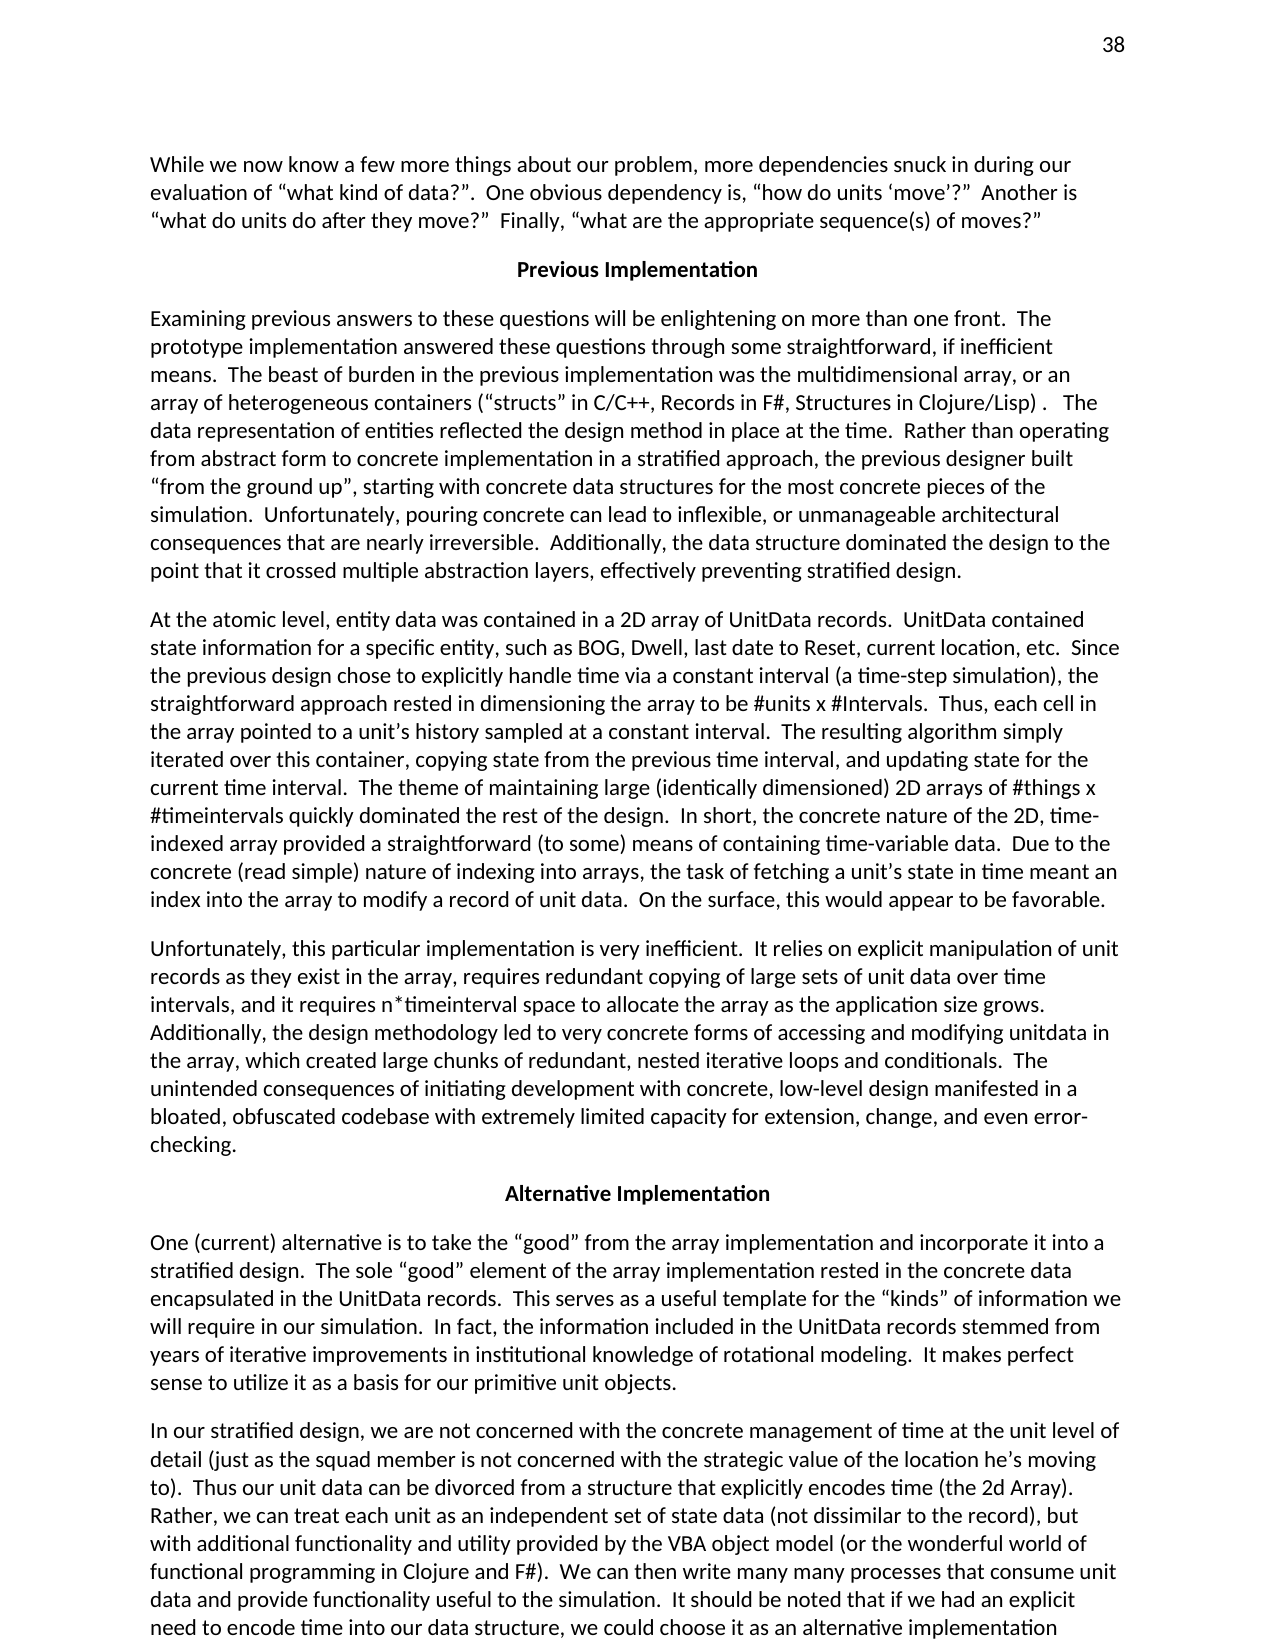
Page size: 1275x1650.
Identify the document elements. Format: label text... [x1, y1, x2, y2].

text Unfortunately, this particular implementation is very inefficient. It relies on explicit manipulation of unit records as they exist in the array, requires redundant copying of large sets of unit data over time intervals, and it requires n*timeinterval space to allocate the array as the application size grows. Additionally, the design methodology led to very concrete forms of accessing and modifying unitdata in the array, which created large chunks of redundant, nested iterative loops and conditionals. The unintended consequences of initiating development with concrete, low-level design manifested in a bloated, obfuscated codebase with extremely limited capacity for extension, change, and even error-checking. [150, 934, 1125, 1158]
text Examining previous answers to these questions will be enlightening on more than one front. The prototype implementation answered these questions through some straightforward, if inefficient means. The beast of burden in the previous implementation was the multidimensional array, or an array of heterogeneous containers (“structs” in C/C++, Records in F#, Structures in Clojure/Lisp) . The data representation of entities reflected the design method in place at the time. Rather than operating from abstract form to concrete implementation in a stratified approach, the previous designer built “from the ground up”, starting with concrete data structures for the most concrete pieces of the simulation. Unfortunately, pouring concrete can lead to inflexible, or unmanageable architectural consequences that are nearly irreversible. Additionally, the data structure dominated the design to the point that it crossed multiple abstraction layers, effectively preventing stratified design. [150, 304, 1125, 584]
text While we now know a few more things about our problem, more dependencies snuck in during our evaluation of “what kind of data?”. One obvious dependency is, “how do units ‘move’?” Another is “what do units do after they move?” Finally, “what are the appropriate sequence(s) of moves?” [150, 150, 1125, 234]
text Previous Implementation [150, 255, 1125, 283]
text One (current) alternative is to take the “good” from the array implementation and incorporate it into a stratified design. The sole “good” element of the array implementation rested in the concrete data encapsulated in the UnitData records. This serves as a useful template for the “kinds” of information we will require in our simulation. In fact, the information included in the UnitData records stemmed from years of iterative improvements in institutional knowledge of rotational modeling. It makes perfect sense to utilize it as a basis for our primitive unit objects. [150, 1228, 1125, 1396]
text At the atomic level, entity data was contained in a 2D array of UnitData records. UnitData contained state information for a specific entity, such as BOG, Dwell, last date to Reset, current location, etc. Since the previous design chose to explicitly handle time via a constant interval (a time-step simulation), the straightforward approach rested in dimensioning the array to be #units x #Intervals. Thus, each cell in the array pointed to a unit’s history sampled at a constant interval. The resulting algorithm simply iterated over this container, copying state from the previous time interval, and updating state for the current time interval. The theme of maintaining large (identically dimensioned) 2D arrays of #things x #timeintervals quickly dominated the rest of the design. In short, the concrete nature of the 2D, time-indexed array provided a straightforward (to some) means of containing time-variable data. Due to the concrete (read simple) nature of indexing into arrays, the task of fetching a unit’s state in time meant an index into the array to modify a record of unit data. On the surface, this would appear to be favorable. [150, 605, 1125, 913]
text Alternative Implementation [150, 1179, 1125, 1207]
text In our stratified design, we are not concerned with the concrete management of time at the unit level of detail (just as the squad member is not concerned with the strategic value of the location he’s moving to). Thus our unit data can be divorced from a structure that explicitly encodes time (the 2d Array). Rather, we can treat each unit as an independent set of state data (not dissimilar to the record), but with additional functionality and utility provided by the VBA object model (or the wonderful world of functional programming in Clojure and F#). We can then write many many processes that consume unit data and provide functionality useful to the simulation. It should be noted that if we had an explicit need to encode time into our data structure, we could choose it as an alternative implementation [150, 1417, 1125, 1641]
